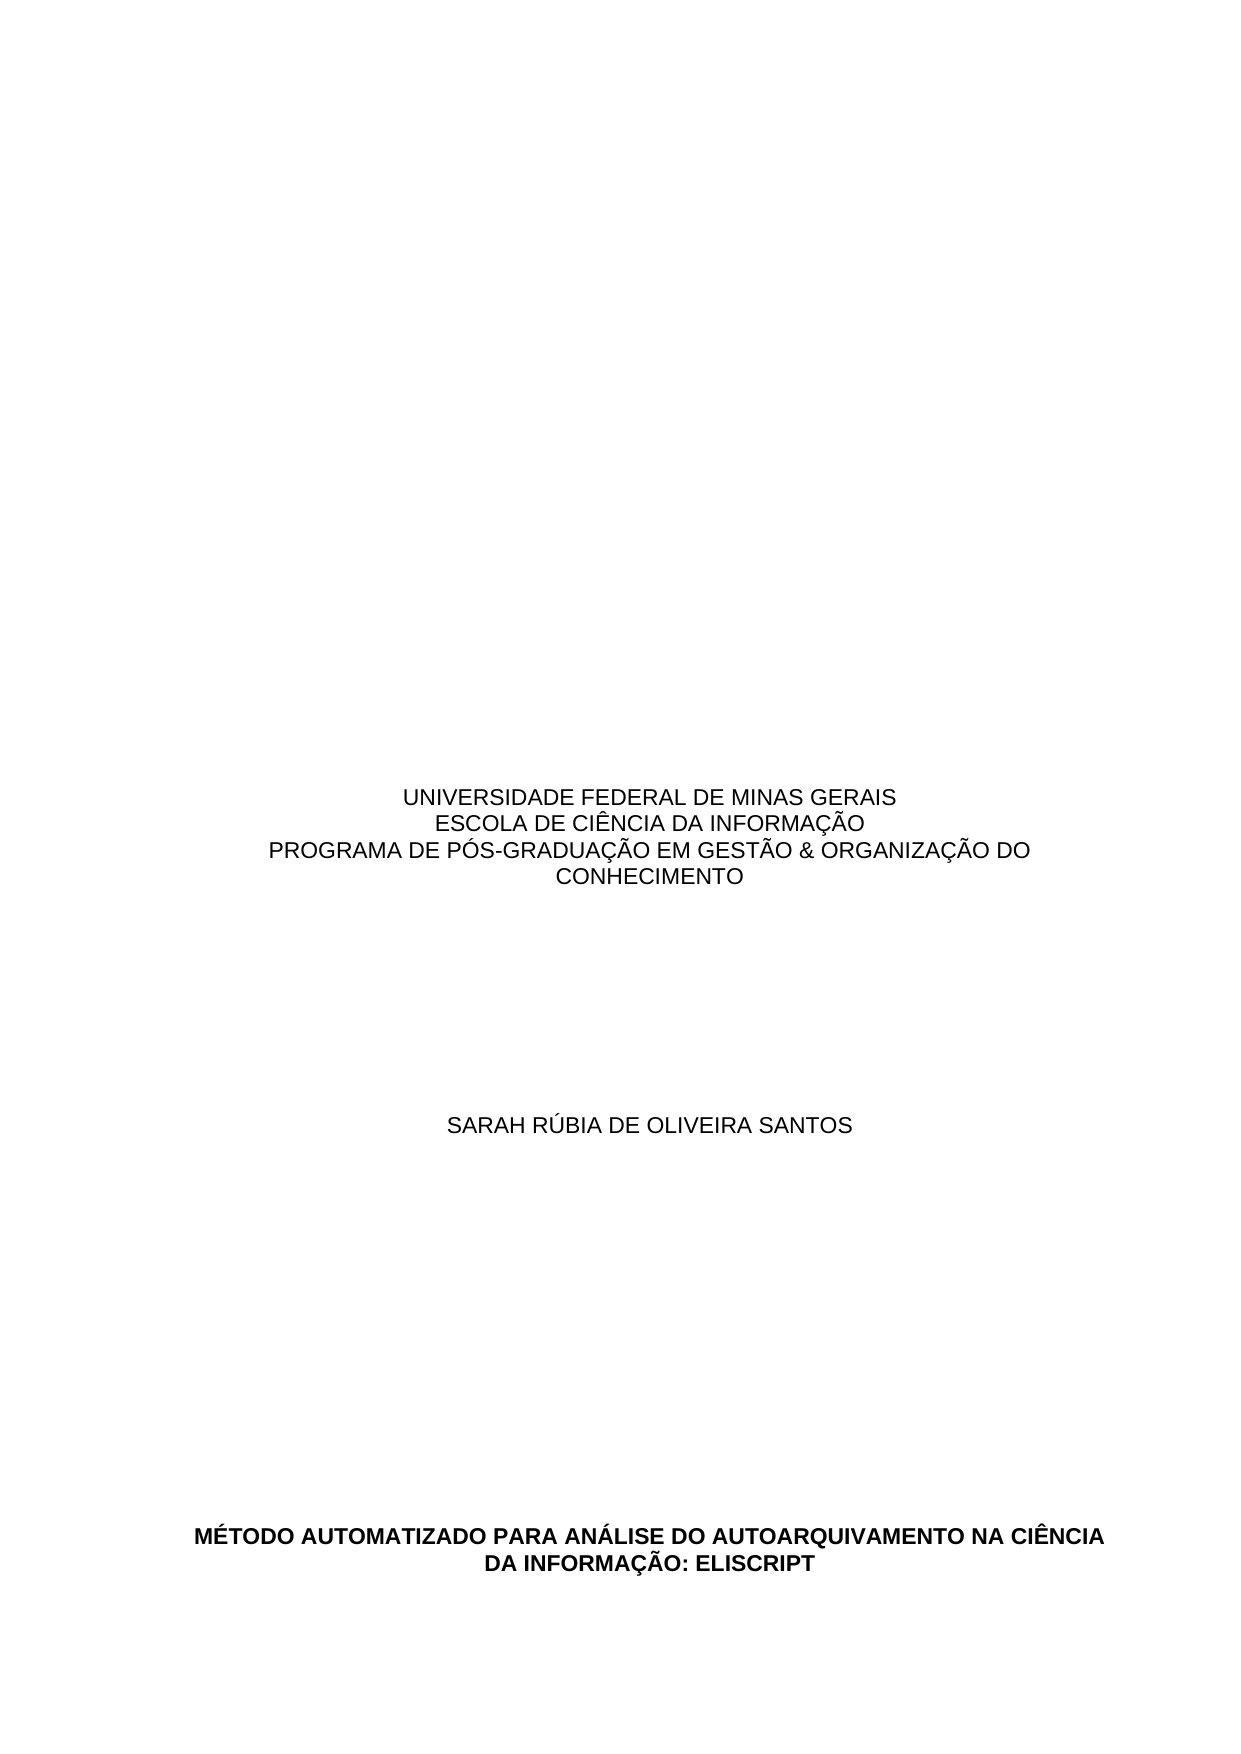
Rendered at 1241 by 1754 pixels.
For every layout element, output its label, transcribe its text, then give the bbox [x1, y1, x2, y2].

text PROGRAMA DE PÓS-GRADUAÇÃO EM GESTÃO & ORGANIZAÇÃO DO CONHECIMENTO [177, 837, 1122, 889]
text UNIVERSIDADE FEDERAL DE MINAS GERAIS [177, 177, 1122, 810]
text ESCOLA DE CIÊNCIA DA INFORMAÇÃO [177, 810, 1122, 837]
text SARAH RÚBIA DE OLIVEIRA SANTOS [177, 1112, 1122, 1138]
text MÉTODO AUTOMATIZADO PARA ANÁLISE DO AUTOARQUIVAMENTO NA CIÊNCIA DA INFORMAÇÃO: ELISCRIPT [177, 1523, 1122, 1576]
